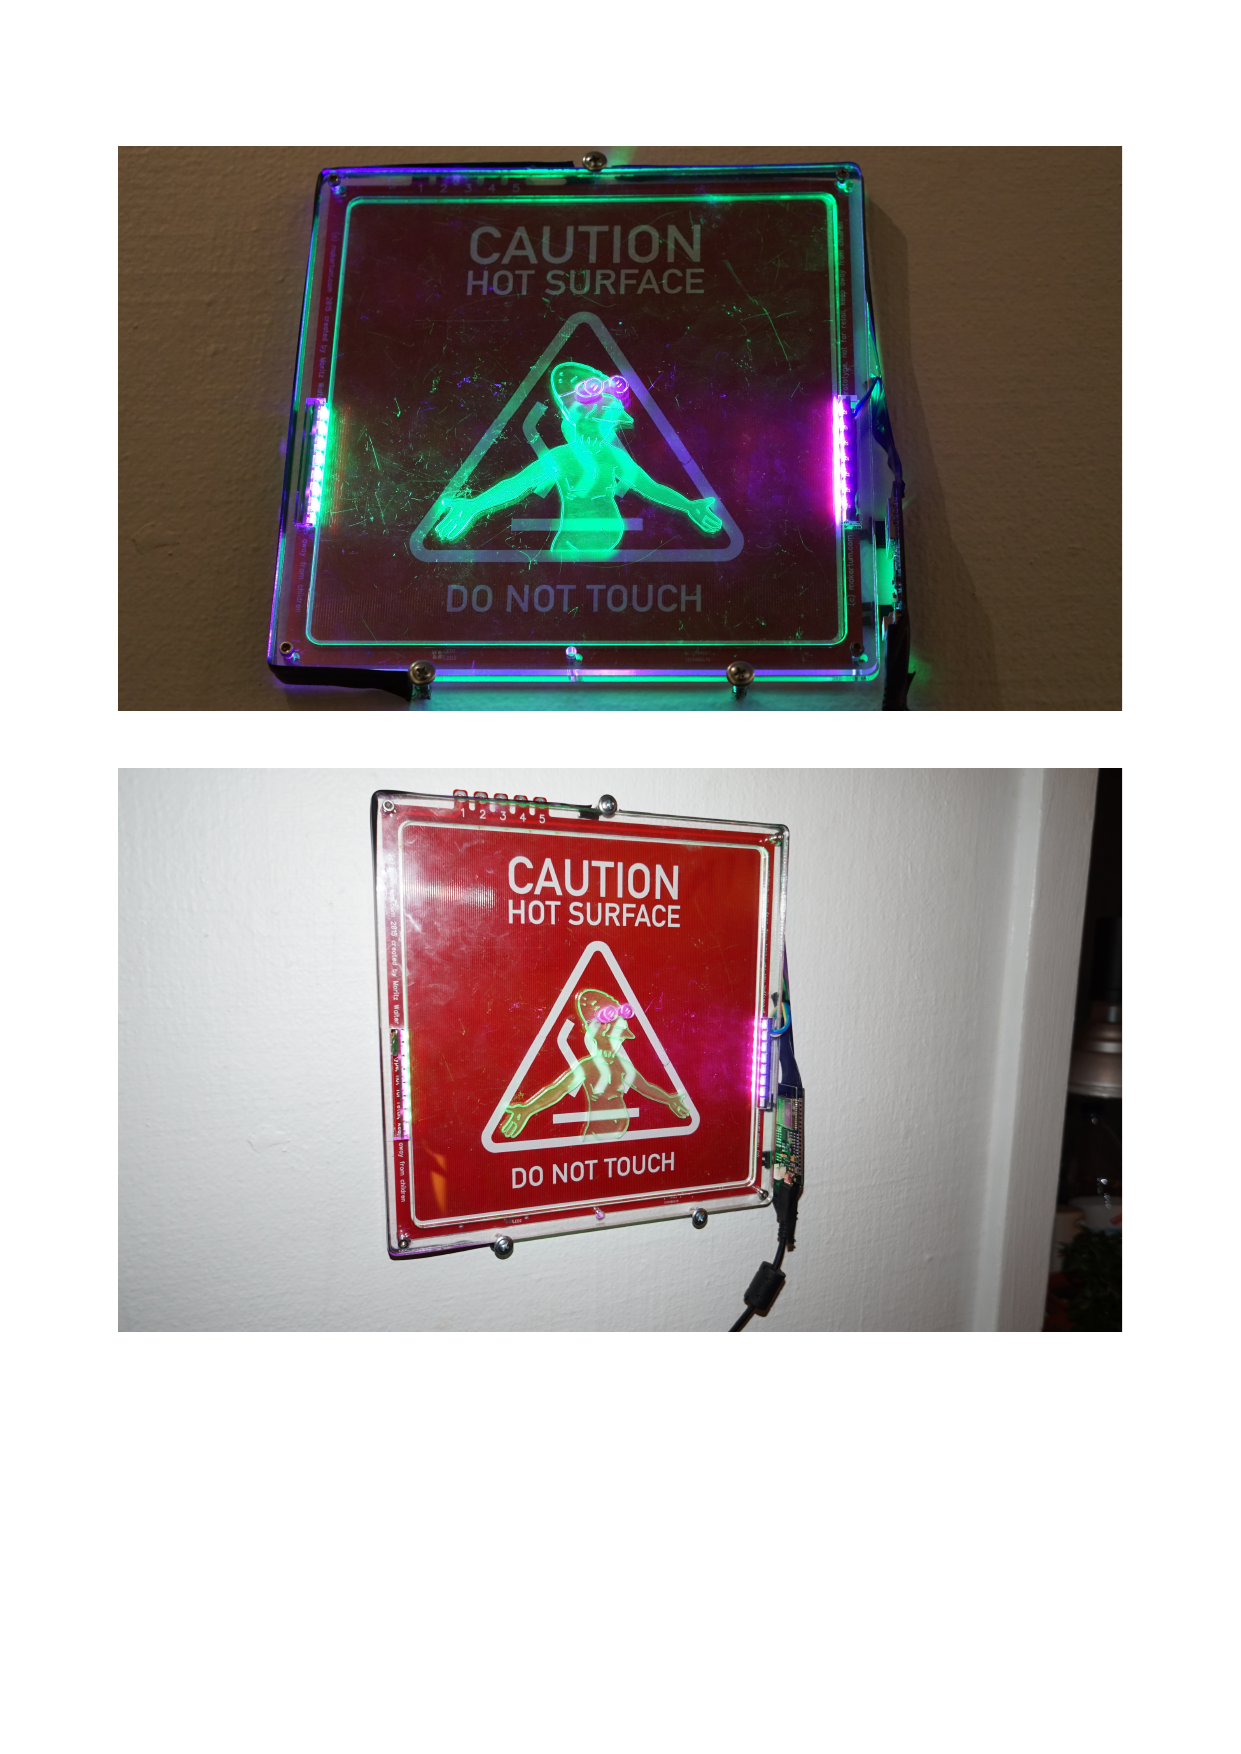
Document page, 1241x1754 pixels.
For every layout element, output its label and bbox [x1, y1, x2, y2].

picture [118, 768, 1123, 1332]
picture [118, 146, 1123, 711]
